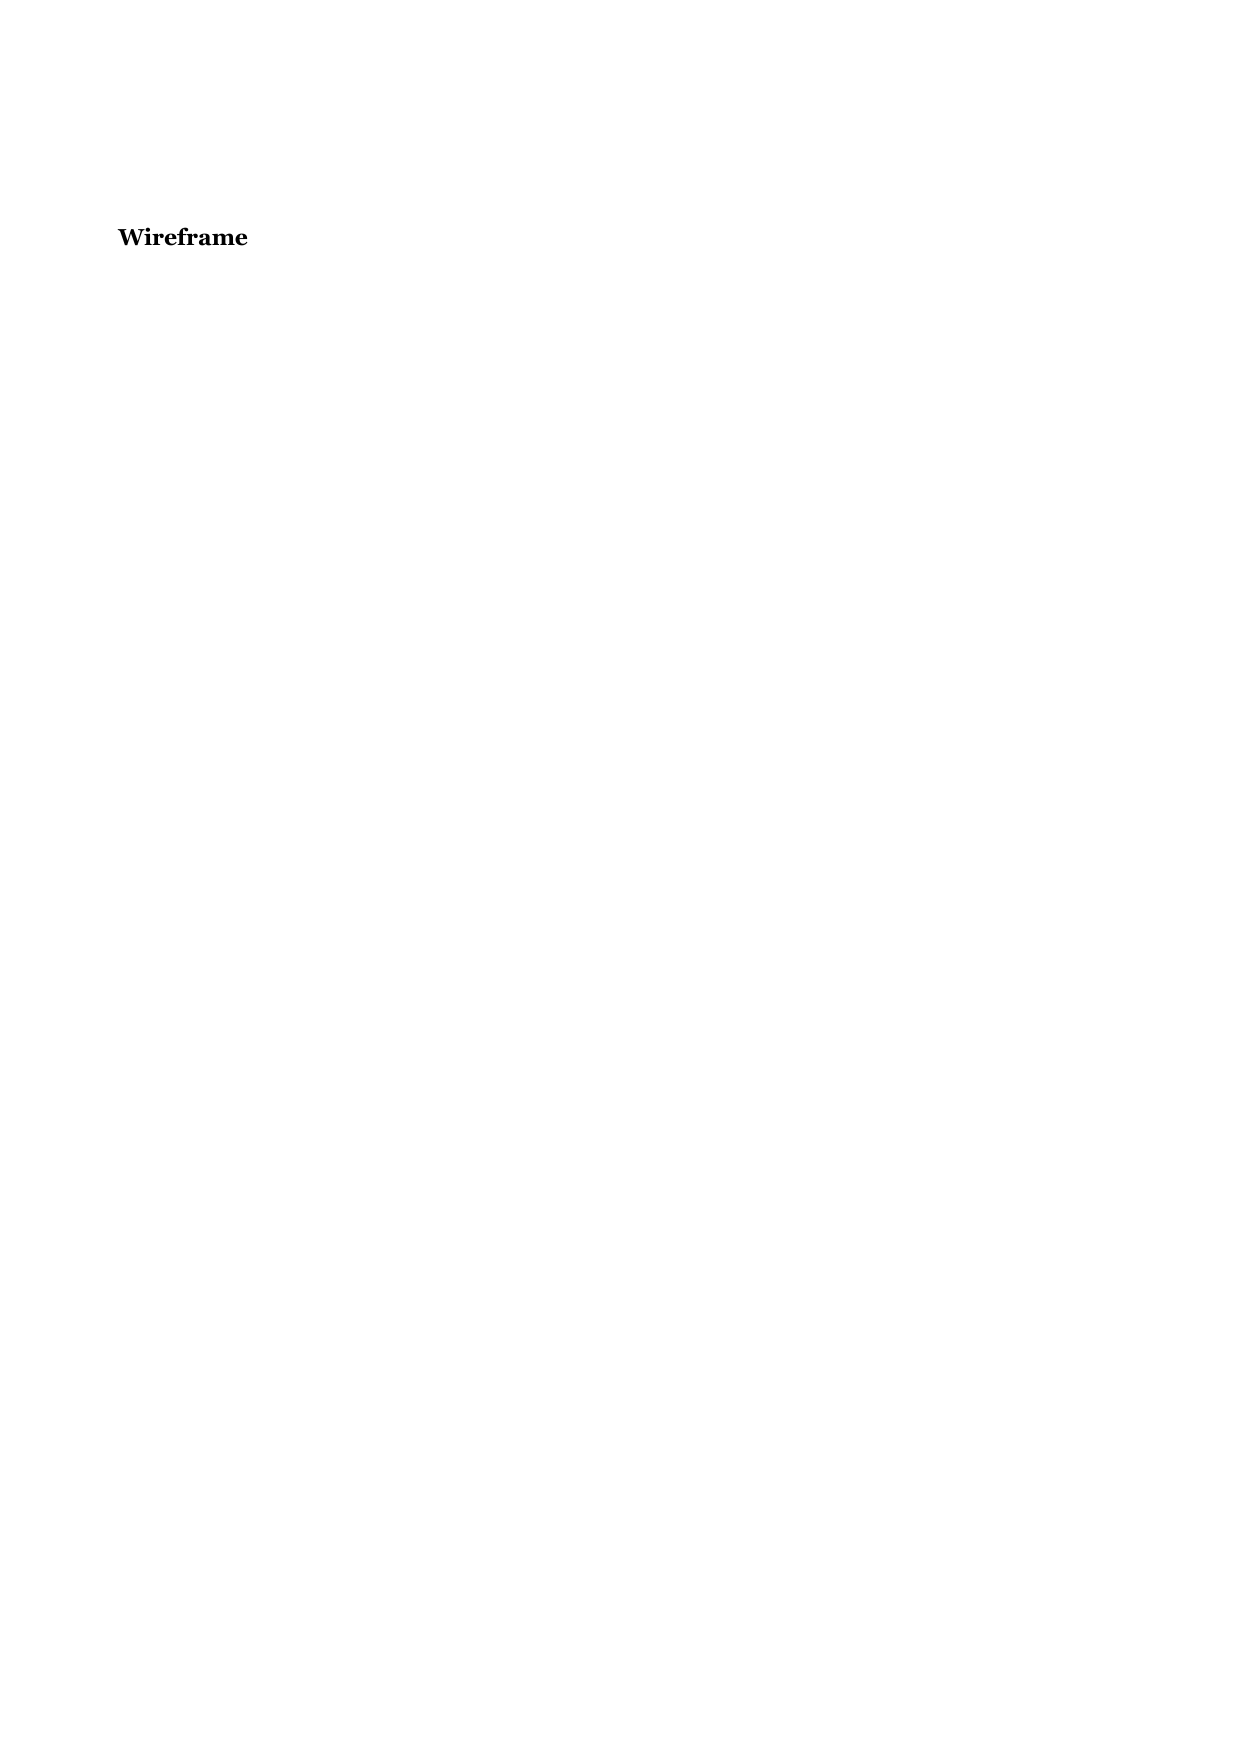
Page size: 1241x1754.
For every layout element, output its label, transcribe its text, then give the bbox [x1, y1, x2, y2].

text Wireframe [118, 224, 1122, 250]
